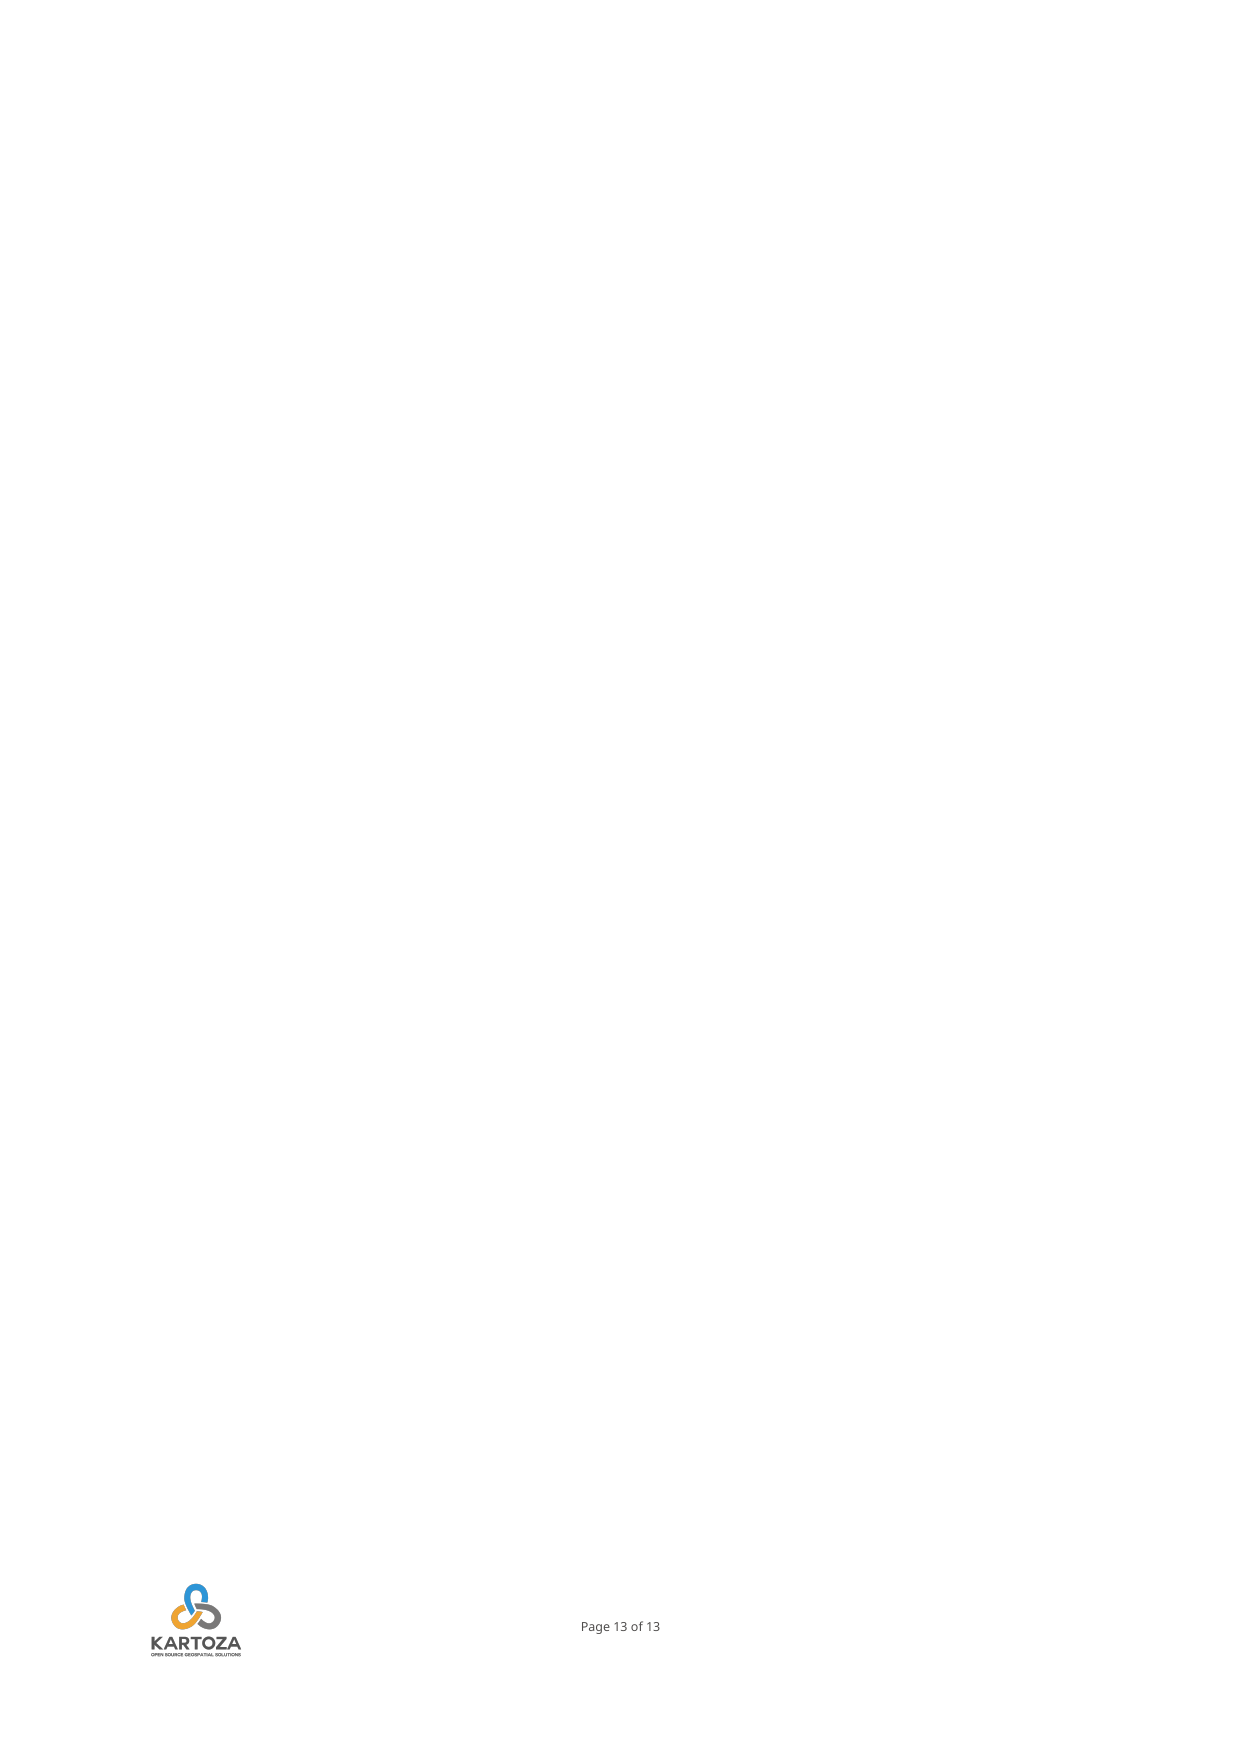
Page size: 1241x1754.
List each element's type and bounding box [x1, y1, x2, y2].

picture [120, 1565, 279, 1669]
